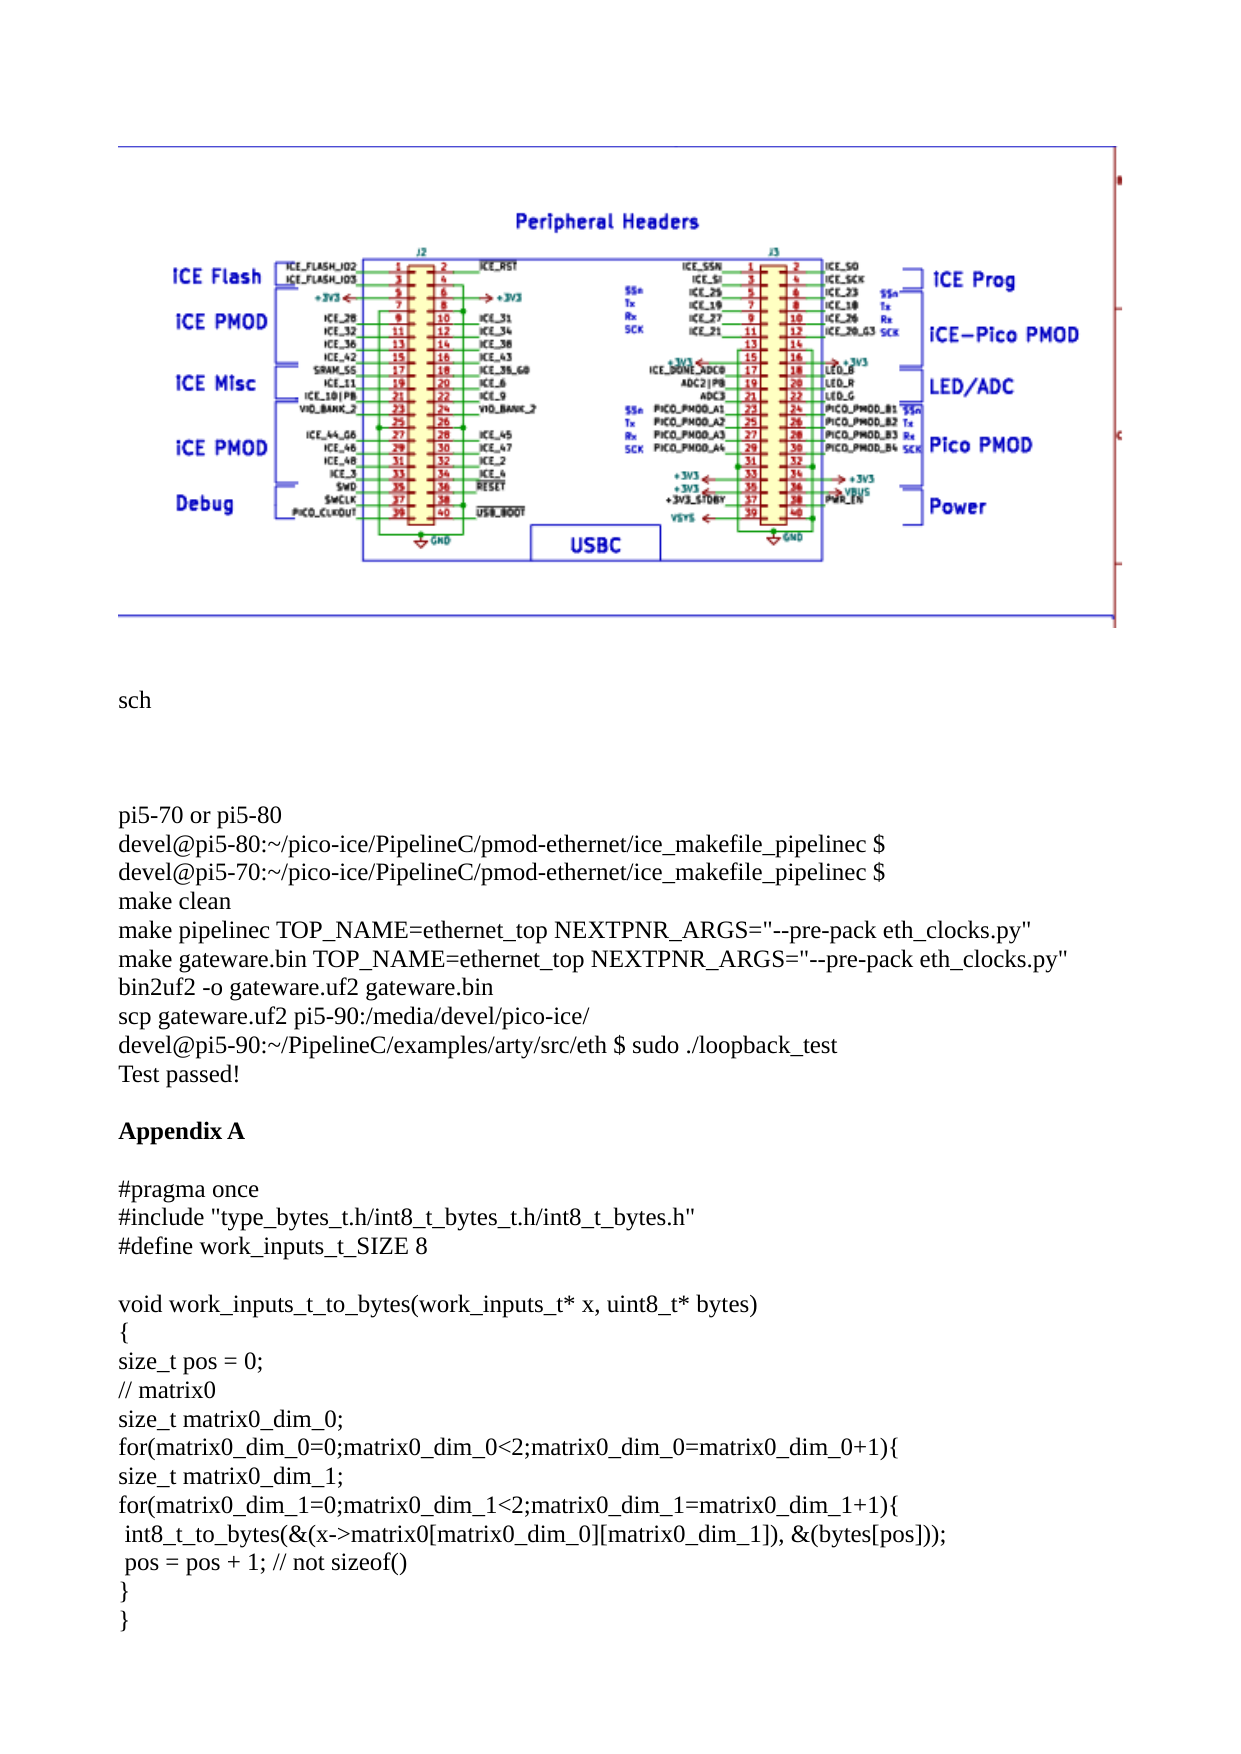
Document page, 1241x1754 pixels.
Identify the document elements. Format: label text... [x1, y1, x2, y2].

text int8_t_to_bytes(&(x->matrix0[matrix0_dim_0][matrix0_dim_1]), &(bytes[pos])); [118, 1519, 1122, 1547]
text { [118, 1317, 1122, 1346]
text size_t matrix0_dim_1; [118, 1461, 1122, 1490]
text for(matrix0_dim_0=0;matrix0_dim_0<2;matrix0_dim_0=matrix0_dim_0+1){ [118, 1432, 1122, 1461]
text devel@pi5-70:~/pico-ice/PipelineC/pmod-ethernet/ice_makefile_pipelinec $ [118, 857, 1122, 886]
text pi5-70 or pi5-80 [118, 800, 1122, 829]
text size_t pos = 0; [118, 1346, 1122, 1375]
picture [118, 146, 1123, 628]
text devel@pi5-90:~/PipelineC/examples/arty/src/eth $ sudo ./loopback_test [118, 1030, 1122, 1059]
text scp gateware.uf2 pi5-90:/media/devel/pico-ice/ [118, 1001, 1122, 1030]
text for(matrix0_dim_1=0;matrix0_dim_1<2;matrix0_dim_1=matrix0_dim_1+1){ [118, 1490, 1122, 1519]
text #define work_inputs_t_SIZE 8 [118, 1231, 1122, 1260]
text devel@pi5-80:~/pico-ice/PipelineC/pmod-ethernet/ice_makefile_pipelinec $ [118, 829, 1122, 857]
text } [118, 1605, 1122, 1634]
text make clean [118, 886, 1122, 915]
text Appendix A [118, 1116, 1122, 1145]
text Test passed! [118, 1059, 1122, 1087]
text void work_inputs_t_to_bytes(work_inputs_t* x, uint8_t* bytes) [118, 1289, 1122, 1317]
text pos = pos + 1; // not sizeof() [118, 1547, 1122, 1576]
text #pragma once [118, 1174, 1122, 1202]
text } [118, 1576, 1122, 1605]
text // matrix0 [118, 1375, 1122, 1404]
text make pipelinec TOP_NAME=ethernet_top NEXTPNR_ARGS="--pre-pack eth_clocks.py" [118, 915, 1122, 944]
text make gateware.bin TOP_NAME=ethernet_top NEXTPNR_ARGS="--pre-pack eth_clocks.py" [118, 944, 1122, 972]
text #include "type_bytes_t.h/int8_t_bytes_t.h/int8_t_bytes.h" [118, 1202, 1122, 1231]
text size_t matrix0_dim_0; [118, 1404, 1122, 1432]
text sch [118, 685, 1122, 714]
text bin2uf2 -o gateware.uf2 gateware.bin [118, 972, 1122, 1001]
